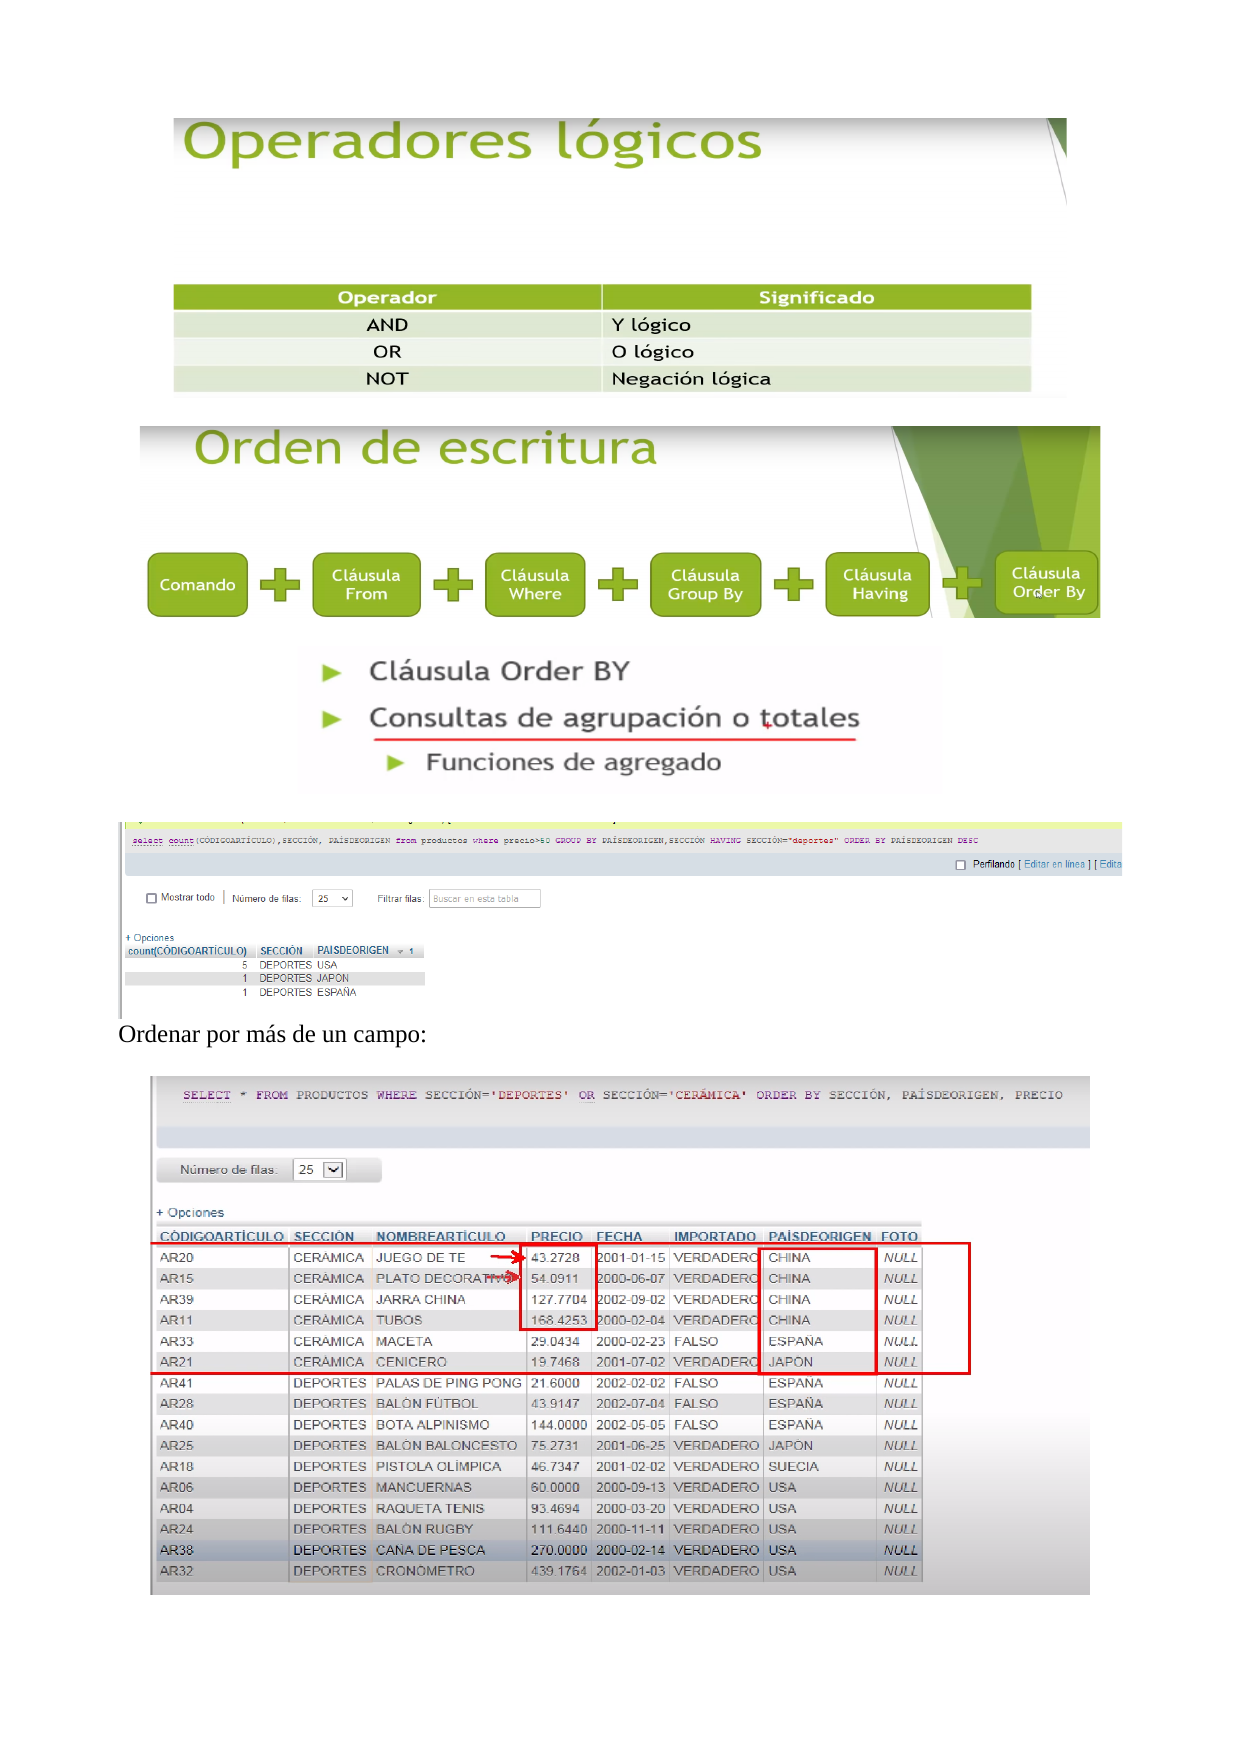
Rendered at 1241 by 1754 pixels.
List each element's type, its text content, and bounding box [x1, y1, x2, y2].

picture [150, 1076, 1090, 1595]
picture [118, 822, 1123, 1019]
picture [139, 426, 1101, 618]
text Ordenar por más de un campo: [118, 1019, 1122, 1047]
picture [297, 646, 943, 794]
picture [173, 118, 1067, 398]
